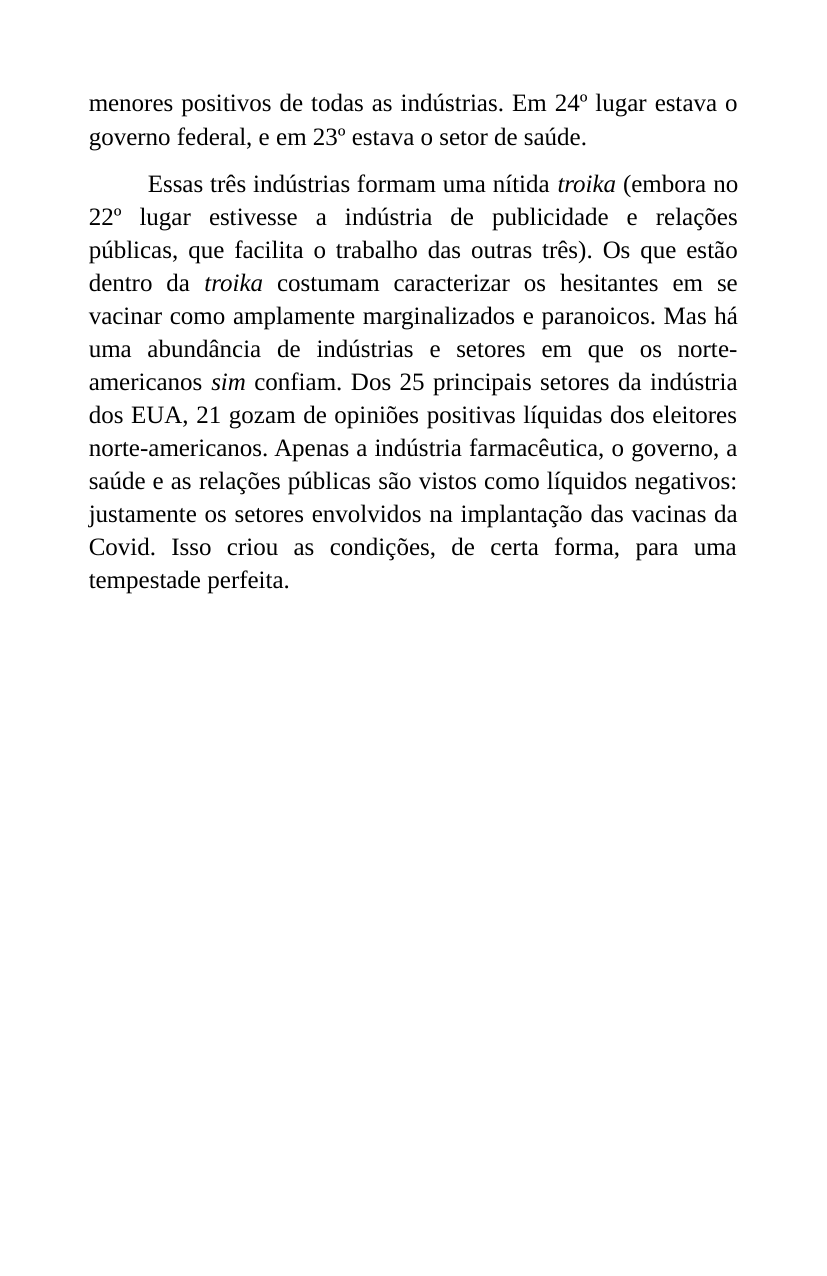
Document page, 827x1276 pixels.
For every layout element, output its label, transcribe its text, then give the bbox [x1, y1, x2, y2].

text menores positivos de todas as indústrias. Em 24º lugar estava o governo federal, e em 23º estava o setor de saúde. [88, 88, 738, 150]
text Essas três indústrias formam uma nítida troika (embora no 22º lugar estivesse a indústria de publicidade e relações públicas, que facilita o trabalho das outras três). Os que estão dentro da troika costumam caracterizar os hesitantes em se vacinar como amplamente marginalizados e paranoicos. Mas há uma abundância de indústrias e setores em que os norte-americanos sim confiam. Dos 25 principais setores da indústria dos EUA, 21 gozam de opiniões positivas líquidas dos eleitores norte-americanos. Apenas a indústria farmacêutica, o governo, a saúde e as relações públicas são vistos como líquidos negativos: justamente os setores envolvidos na implantação das vacinas da Covid. Isso criou as condições, de certa forma, para uma tempestade perfeita. [88, 169, 738, 594]
